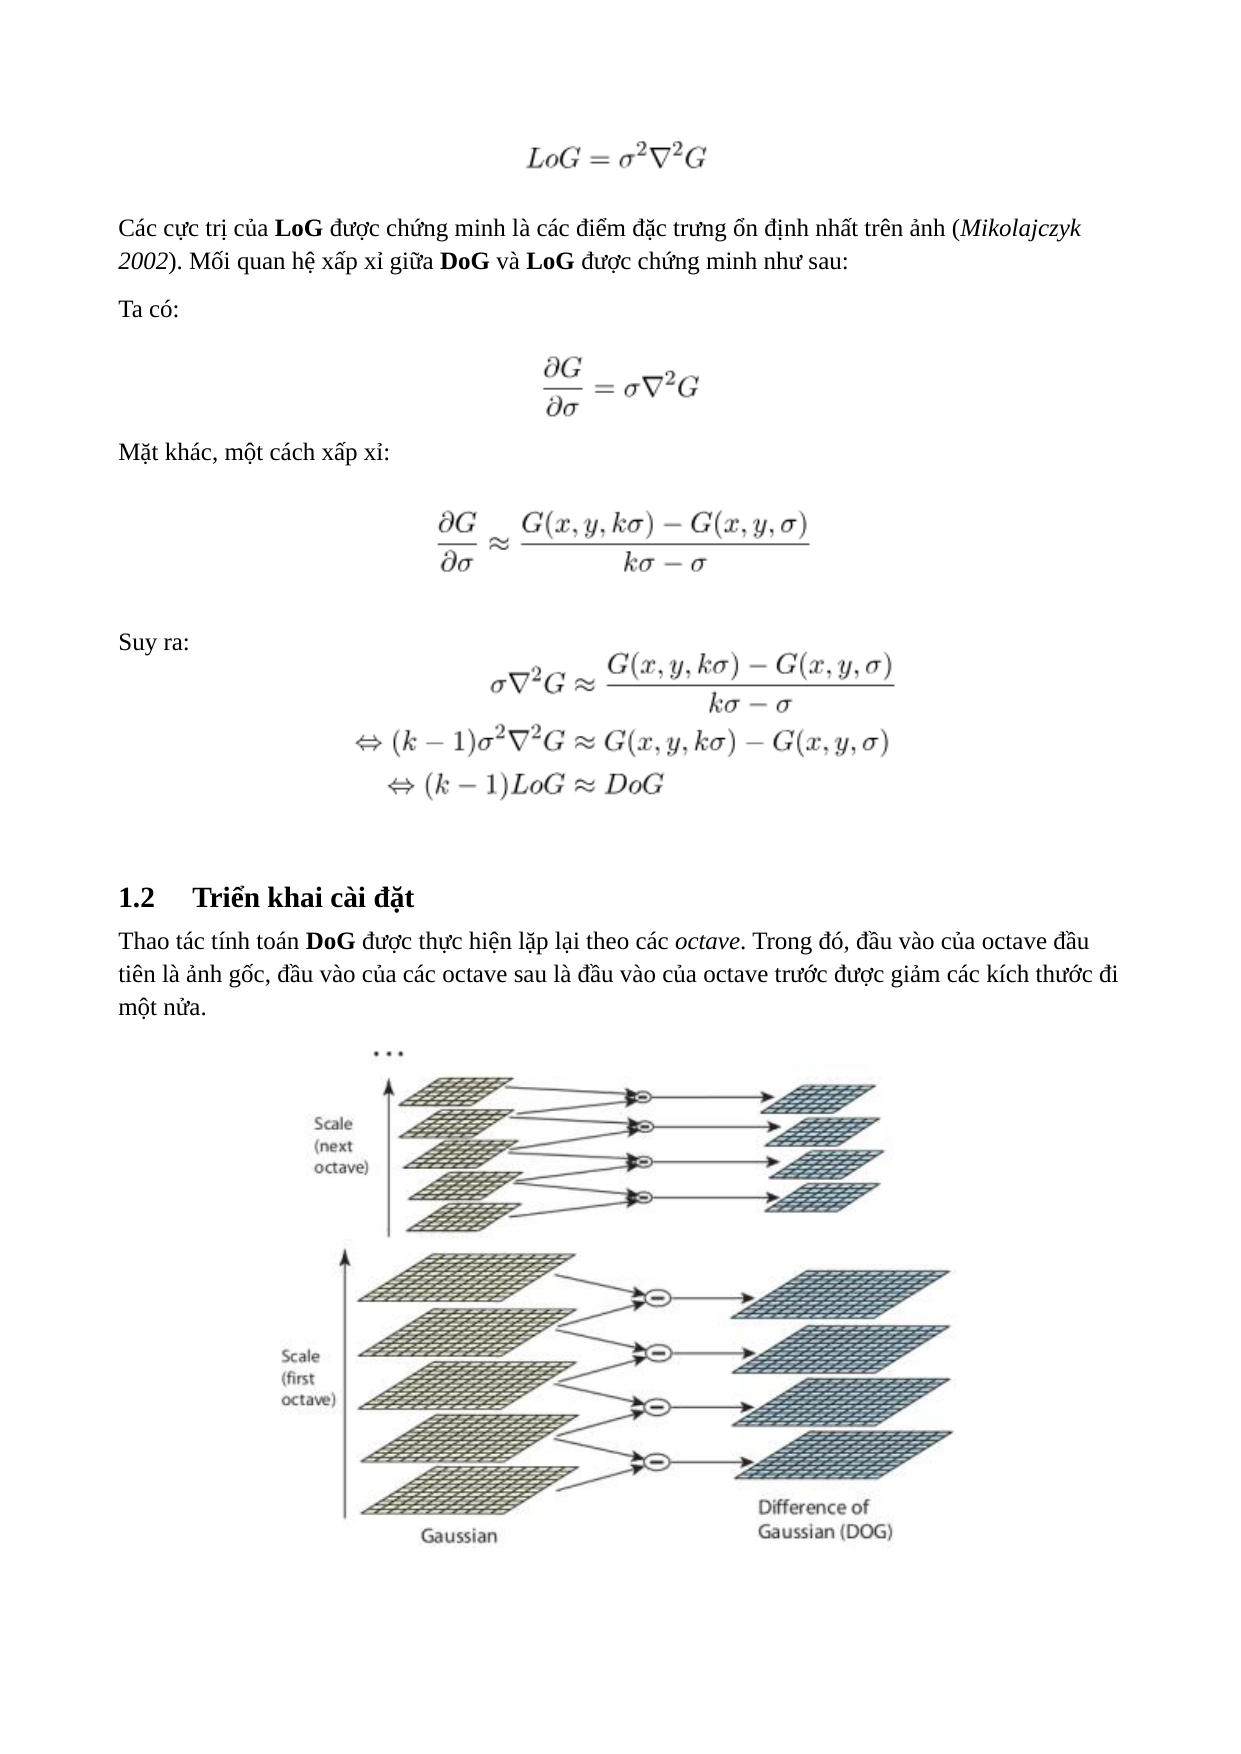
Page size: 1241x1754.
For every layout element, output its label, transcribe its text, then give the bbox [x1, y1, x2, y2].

picture [402, 484, 838, 594]
text Các cực trị của LoG được chứng minh là các điểm đặc trưng ổn định nhất trên ảnh (Mikolajczyk 2002). Mối quan hệ xấp xỉ giữa DoG và LoG được chứng minh như sau: [118, 213, 1122, 275]
text Suy ra: [118, 627, 300, 656]
picture [268, 1039, 972, 1548]
picture [509, 341, 732, 434]
text Thao tác tính toán DoG được thực hiện lặp lại theo các octave. Trong đó, đầu vào của octave đầu tiên là ảnh gốc, đầu vào của các octave sau là đầu vào của octave trước được giảm các kích thước đi một nửa. [118, 926, 1122, 1021]
text Mặt khác, một cách xấp xỉ: [118, 437, 1122, 466]
picture [300, 627, 940, 832]
subtitle Triển khai cài đặt [118, 880, 1122, 913]
picture [499, 118, 741, 200]
text [940, 627, 1122, 656]
text Ta có: [118, 294, 1122, 323]
